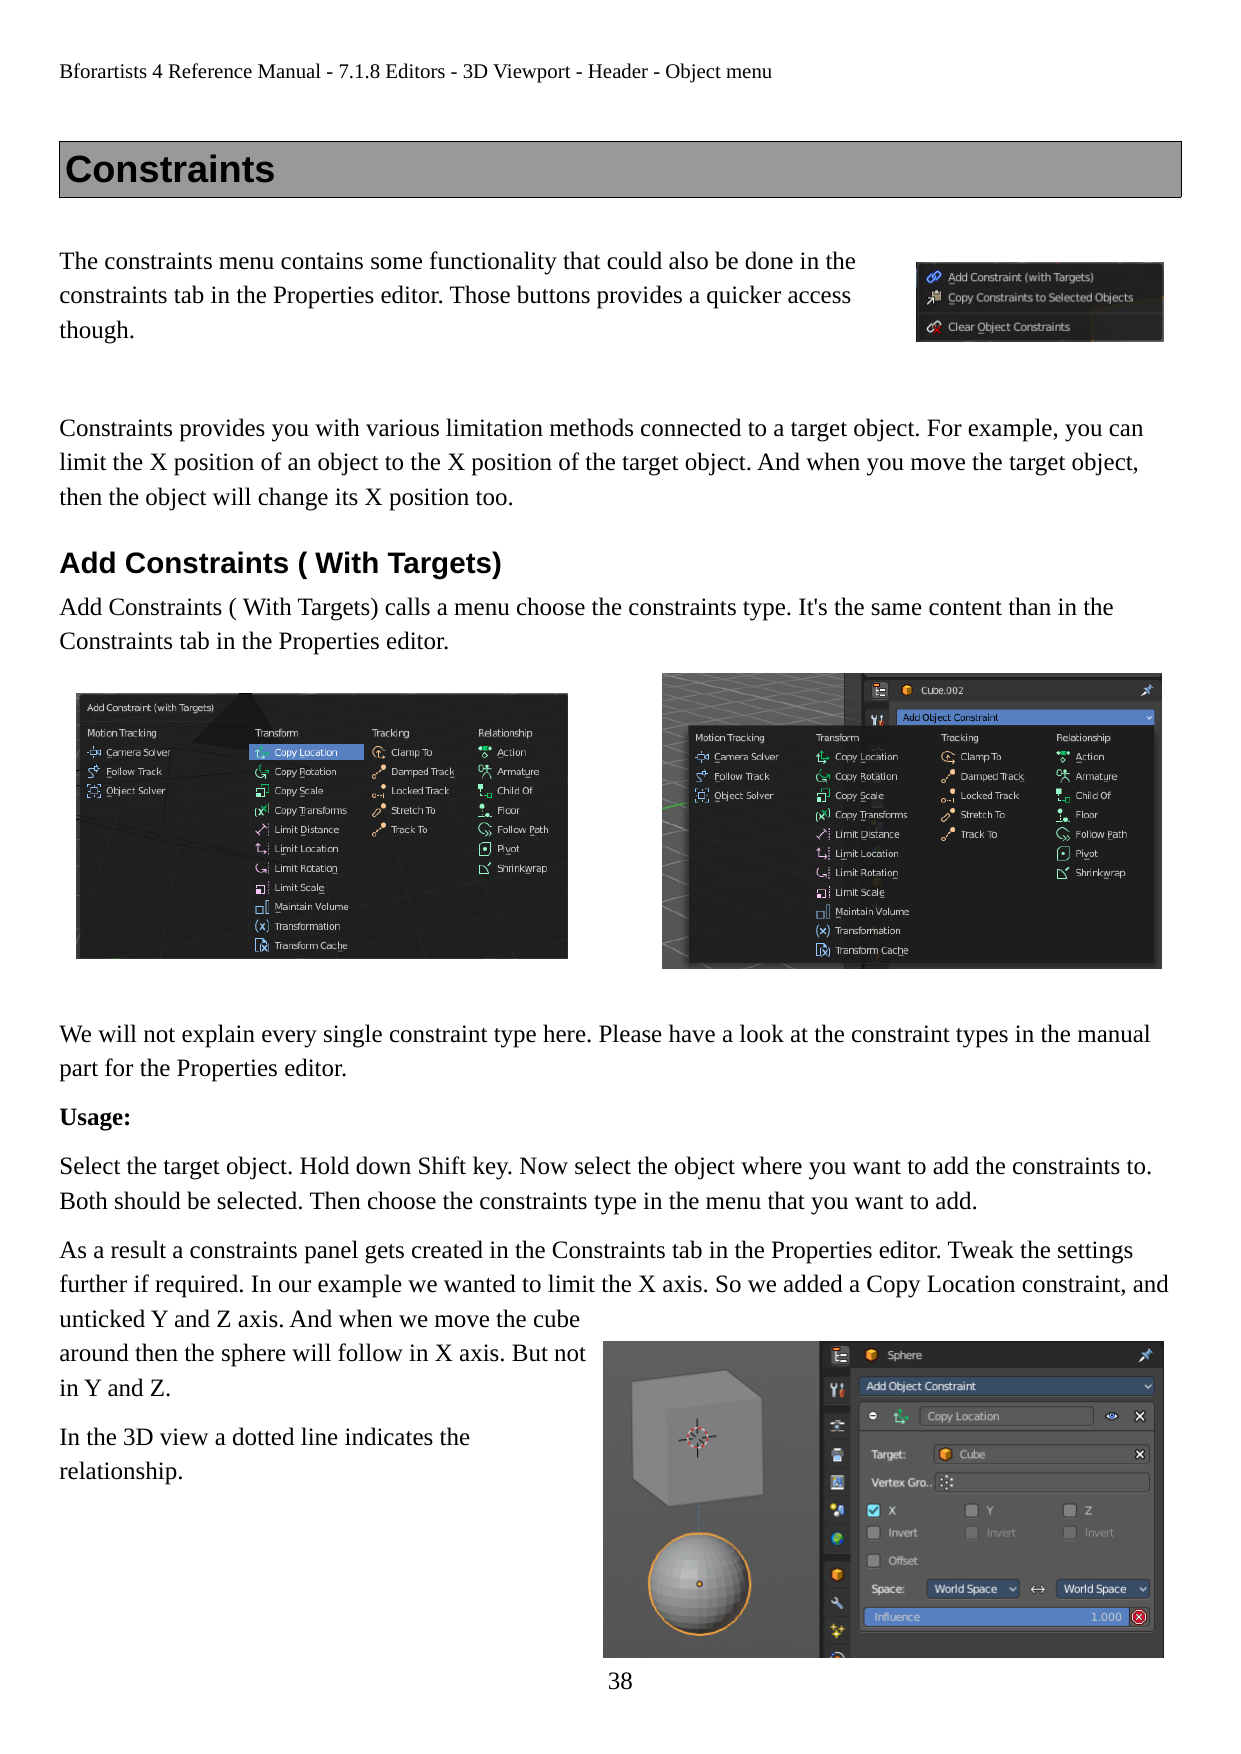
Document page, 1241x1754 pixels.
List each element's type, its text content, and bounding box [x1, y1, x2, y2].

picture [76, 693, 568, 959]
text In the 3D view a dotted line indicates the relationship. [59, 1422, 603, 1485]
subtitle Add Constraints ( With Targets) [59, 545, 1181, 579]
text As a result a constraints panel gets created in the Constraints tab in the Properties editor. Tweak the settings further if required. In our example we wanted to limit the X axis. So we added a Copy Location constraint, and unticked Y and Z axis. And when we move the cube around then the sphere will follow in X axis. But not in Y and Z. [59, 1235, 1181, 1402]
picture [916, 262, 1164, 342]
text Constraints provides you with various limitation methods connected to a target object. For example, you can limit the X position of an object to the X position of the target object. And when you move the target object, then the object will change its X position too. [59, 413, 1181, 511]
text We will not explain every single constraint type here. Please have a look at the constraint types in the manual part for the Properties editor. [59, 1019, 1181, 1082]
table_header Constraints [60, 142, 1181, 197]
text Usage: [59, 1102, 1181, 1131]
text Add Constraints ( With Targets) calls a menu choose the constraints type. It's the same content than in the Constraints tab in the Properties editor. [59, 592, 1181, 655]
picture [603, 1341, 1164, 1658]
text The constraints menu contains some functionality that could also be done in the constraints tab in the Properties editor. Those buttons provides a quicker access though. [59, 246, 1181, 343]
text Select the target object. Hold down Shift key. Now select the object where you want to add the constraints to. Both should be selected. Then choose the constraints type in the menu that you want to add. [59, 1151, 1181, 1215]
picture [662, 673, 1162, 969]
